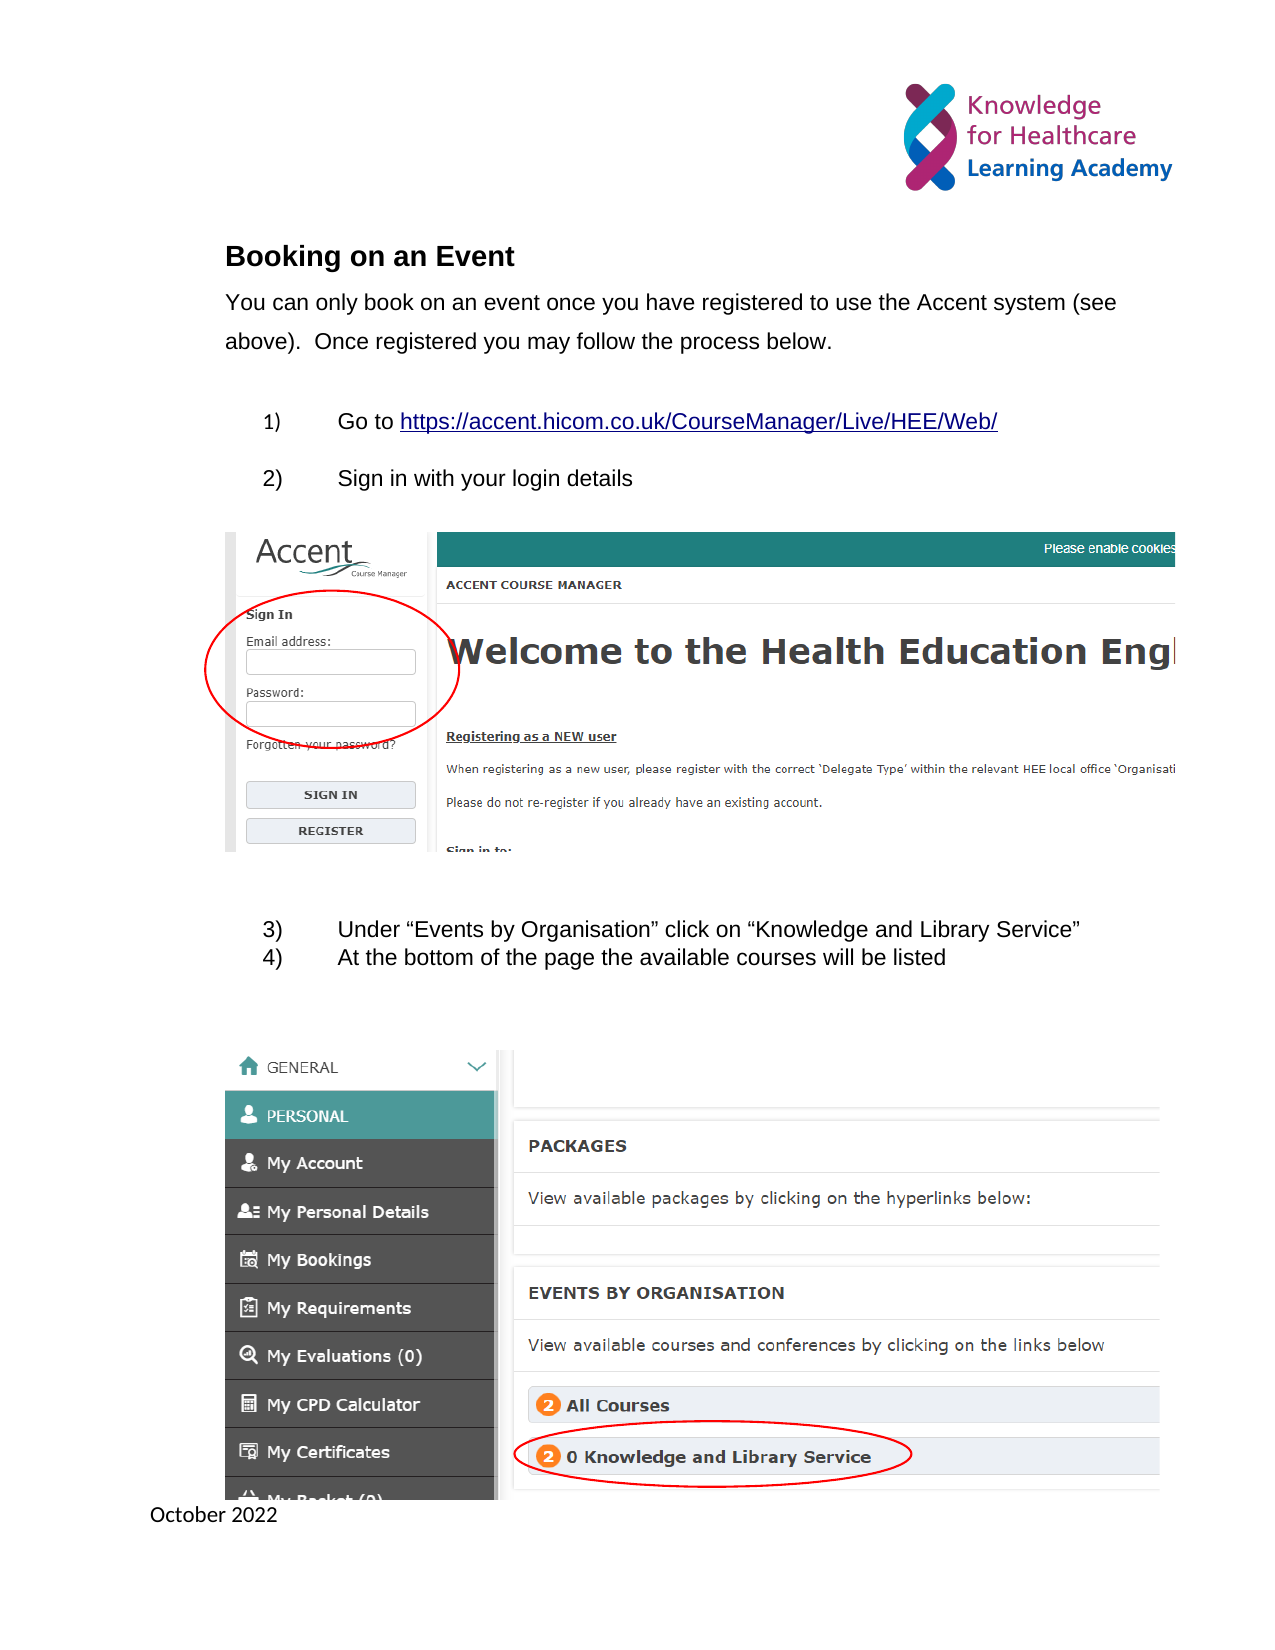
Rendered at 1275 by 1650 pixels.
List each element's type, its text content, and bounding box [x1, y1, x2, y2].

list At the bottom of the page the available courses will be listed [262, 944, 1181, 970]
list You can only book on an event once you have registered to use the Accent system (see above). Once registered you may follow the process below. [225, 289, 1181, 355]
list Under “Events by Organisation” click on “Knowledge and Library Service” [262, 916, 1181, 942]
list Sign in with your login details [262, 465, 1181, 491]
list Booking on an Event [225, 238, 1181, 272]
list Go to https://accent.hicom.co.uk/CourseManager/Live/HEE/Web/ [262, 407, 1181, 435]
